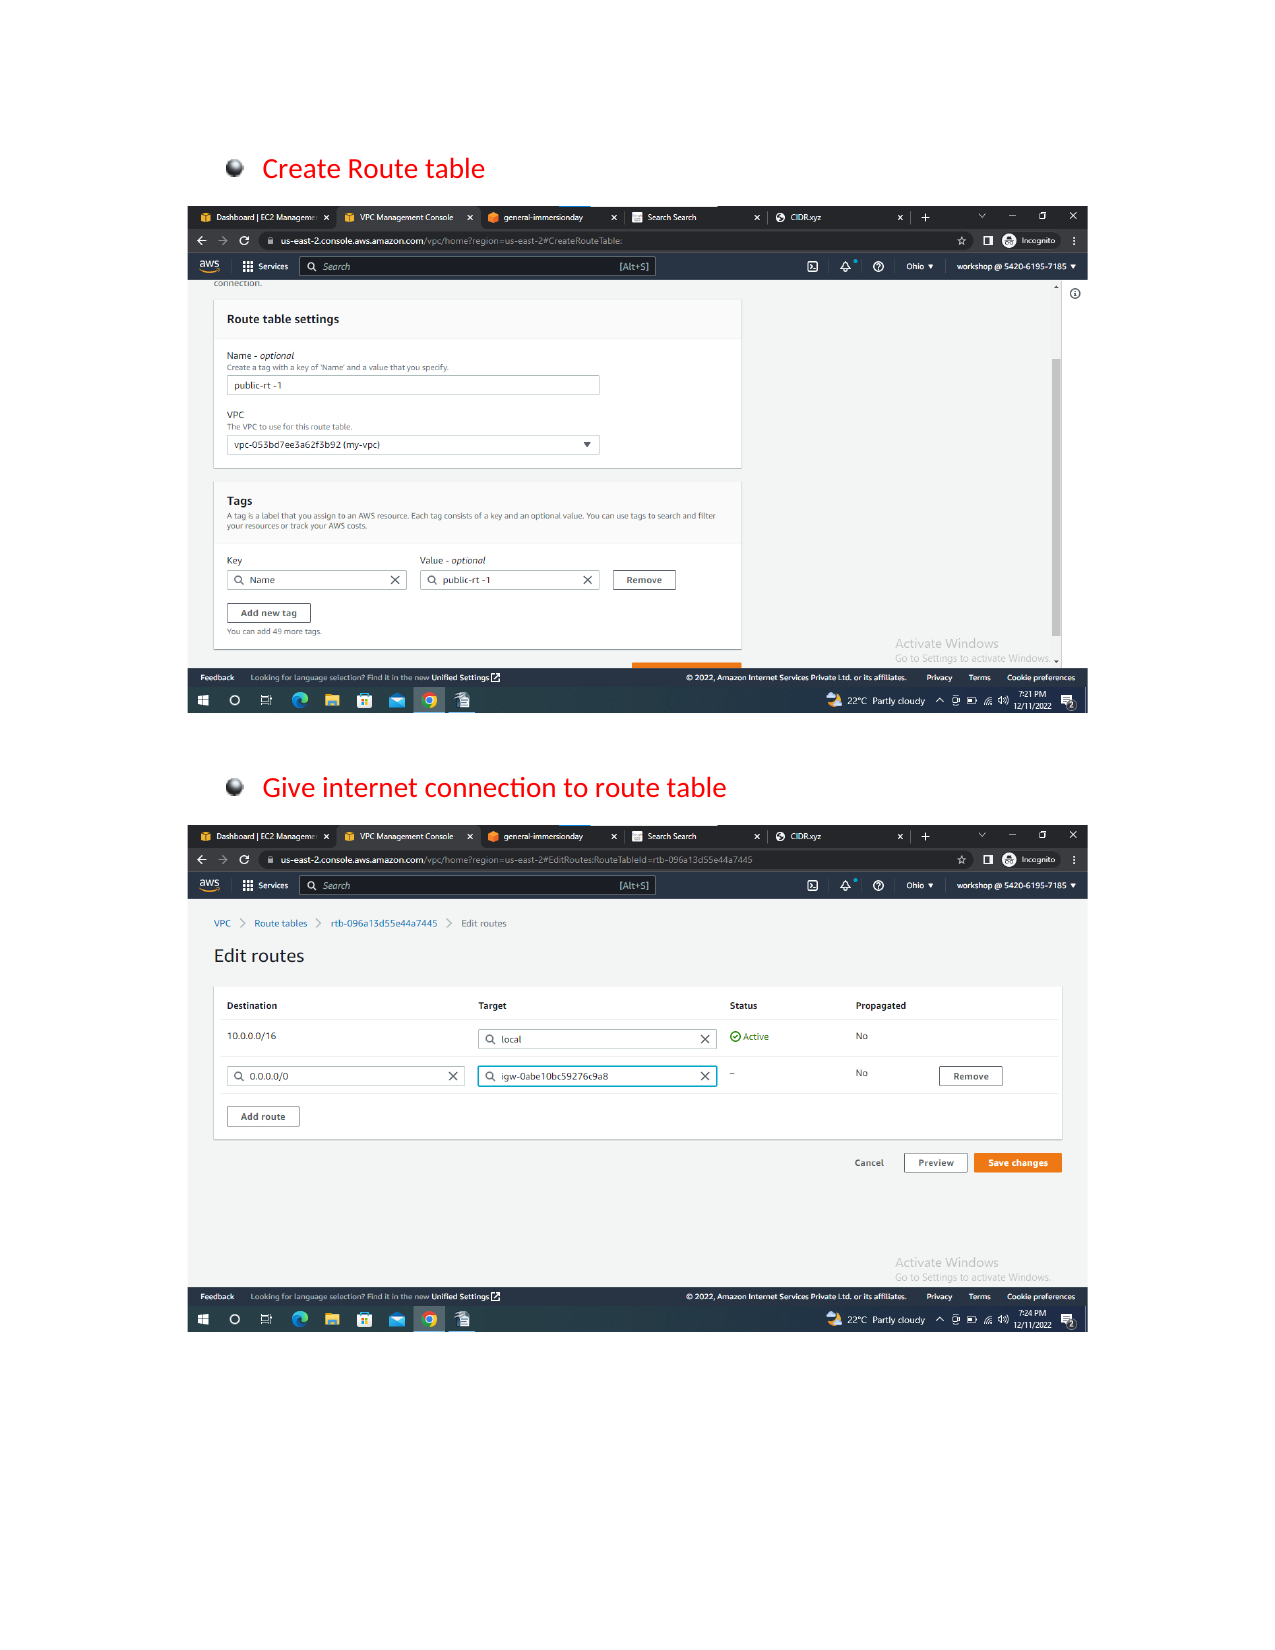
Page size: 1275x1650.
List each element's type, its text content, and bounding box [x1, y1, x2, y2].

picture [187, 206, 1088, 713]
list Create Route table [225, 150, 1087, 186]
picture [226, 778, 244, 796]
list Give internet connection to route table [225, 769, 1087, 804]
picture [226, 159, 244, 177]
picture [187, 825, 1088, 1332]
